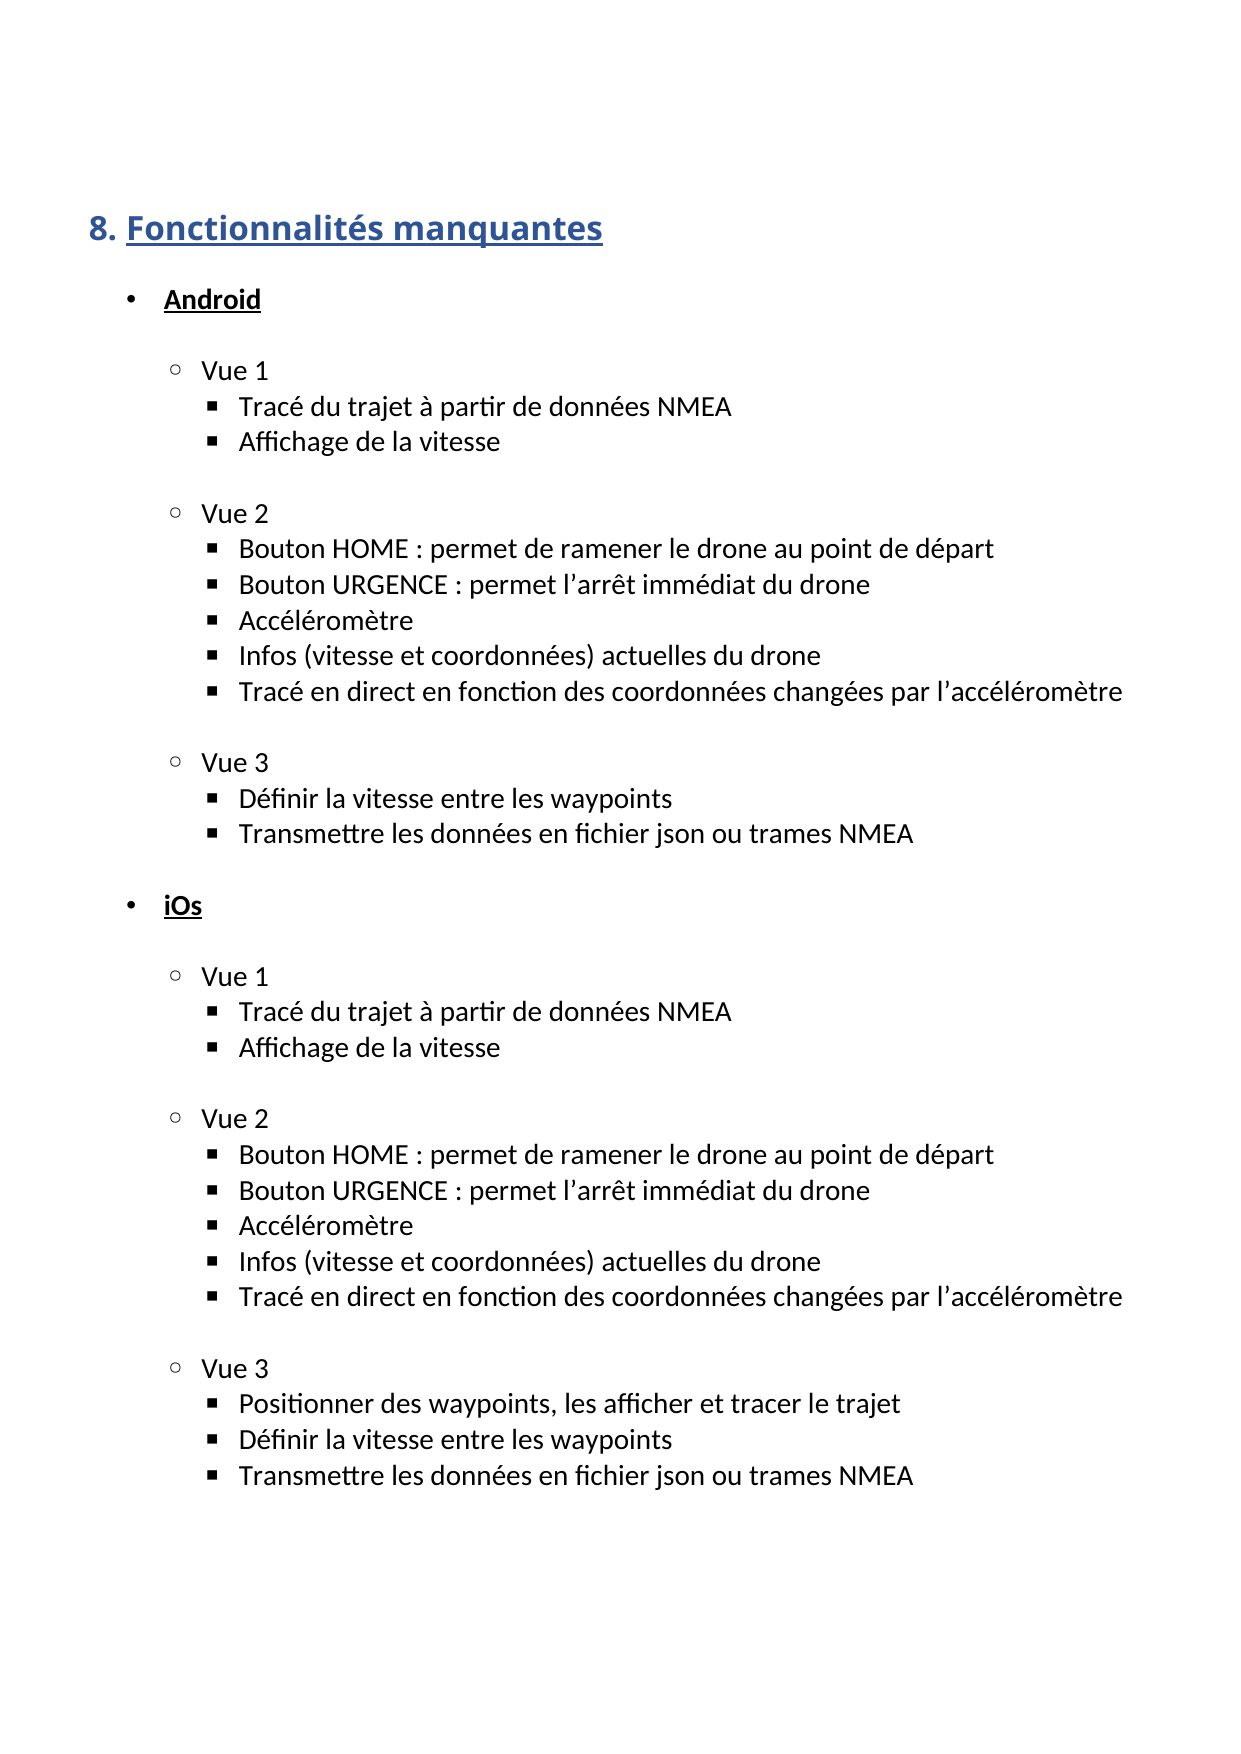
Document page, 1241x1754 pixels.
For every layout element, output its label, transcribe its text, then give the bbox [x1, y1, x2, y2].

list Bouton URGENCE : permet l’arrêt immédiat du drone [201, 566, 1152, 602]
list Tracé en direct en fonction des coordonnées changées par l’accéléromètre [201, 1278, 1152, 1314]
subtitle 8. Fonctionnalités manquantes [88, 205, 1152, 251]
list Affichage de la vitesse [201, 423, 1152, 459]
list Bouton URGENCE : permet l’arrêt immédiat du drone [201, 1172, 1152, 1207]
list iOs [126, 887, 1152, 922]
list Vue 3 [163, 744, 1152, 780]
list Vue 1 [163, 352, 1152, 388]
list Tracé en direct en fonction des coordonnées changées par l’accéléromètre [201, 673, 1152, 708]
list Accéléromètre [201, 1207, 1152, 1243]
list Accéléromètre [201, 602, 1152, 637]
list Infos (vitesse et coordonnées) actuelles du drone [201, 1243, 1152, 1278]
list Transmettre les données en fichier json ou trames NMEA [201, 1457, 1152, 1492]
list Définir la vitesse entre les waypoints [201, 780, 1152, 815]
list Tracé du trajet à partir de données NMEA [201, 388, 1152, 423]
list Vue 2 [163, 495, 1152, 530]
list Tracé du trajet à partir de données NMEA [201, 993, 1152, 1029]
list Android [126, 281, 1152, 317]
list Infos (vitesse et coordonnées) actuelles du drone [201, 637, 1152, 673]
list Vue 3 [163, 1350, 1152, 1385]
list Transmettre les données en fichier json ou trames NMEA [201, 815, 1152, 851]
list Définir la vitesse entre les waypoints [201, 1421, 1152, 1457]
list Vue 2 [163, 1100, 1152, 1136]
list Positionner des waypoints, les afficher et tracer le trajet [201, 1385, 1152, 1421]
list Bouton HOME : permet de ramener le drone au point de départ [201, 530, 1152, 566]
list Bouton HOME : permet de ramener le drone au point de départ [201, 1136, 1152, 1172]
list Affichage de la vitesse [201, 1029, 1152, 1065]
list Vue 1 [163, 958, 1152, 993]
